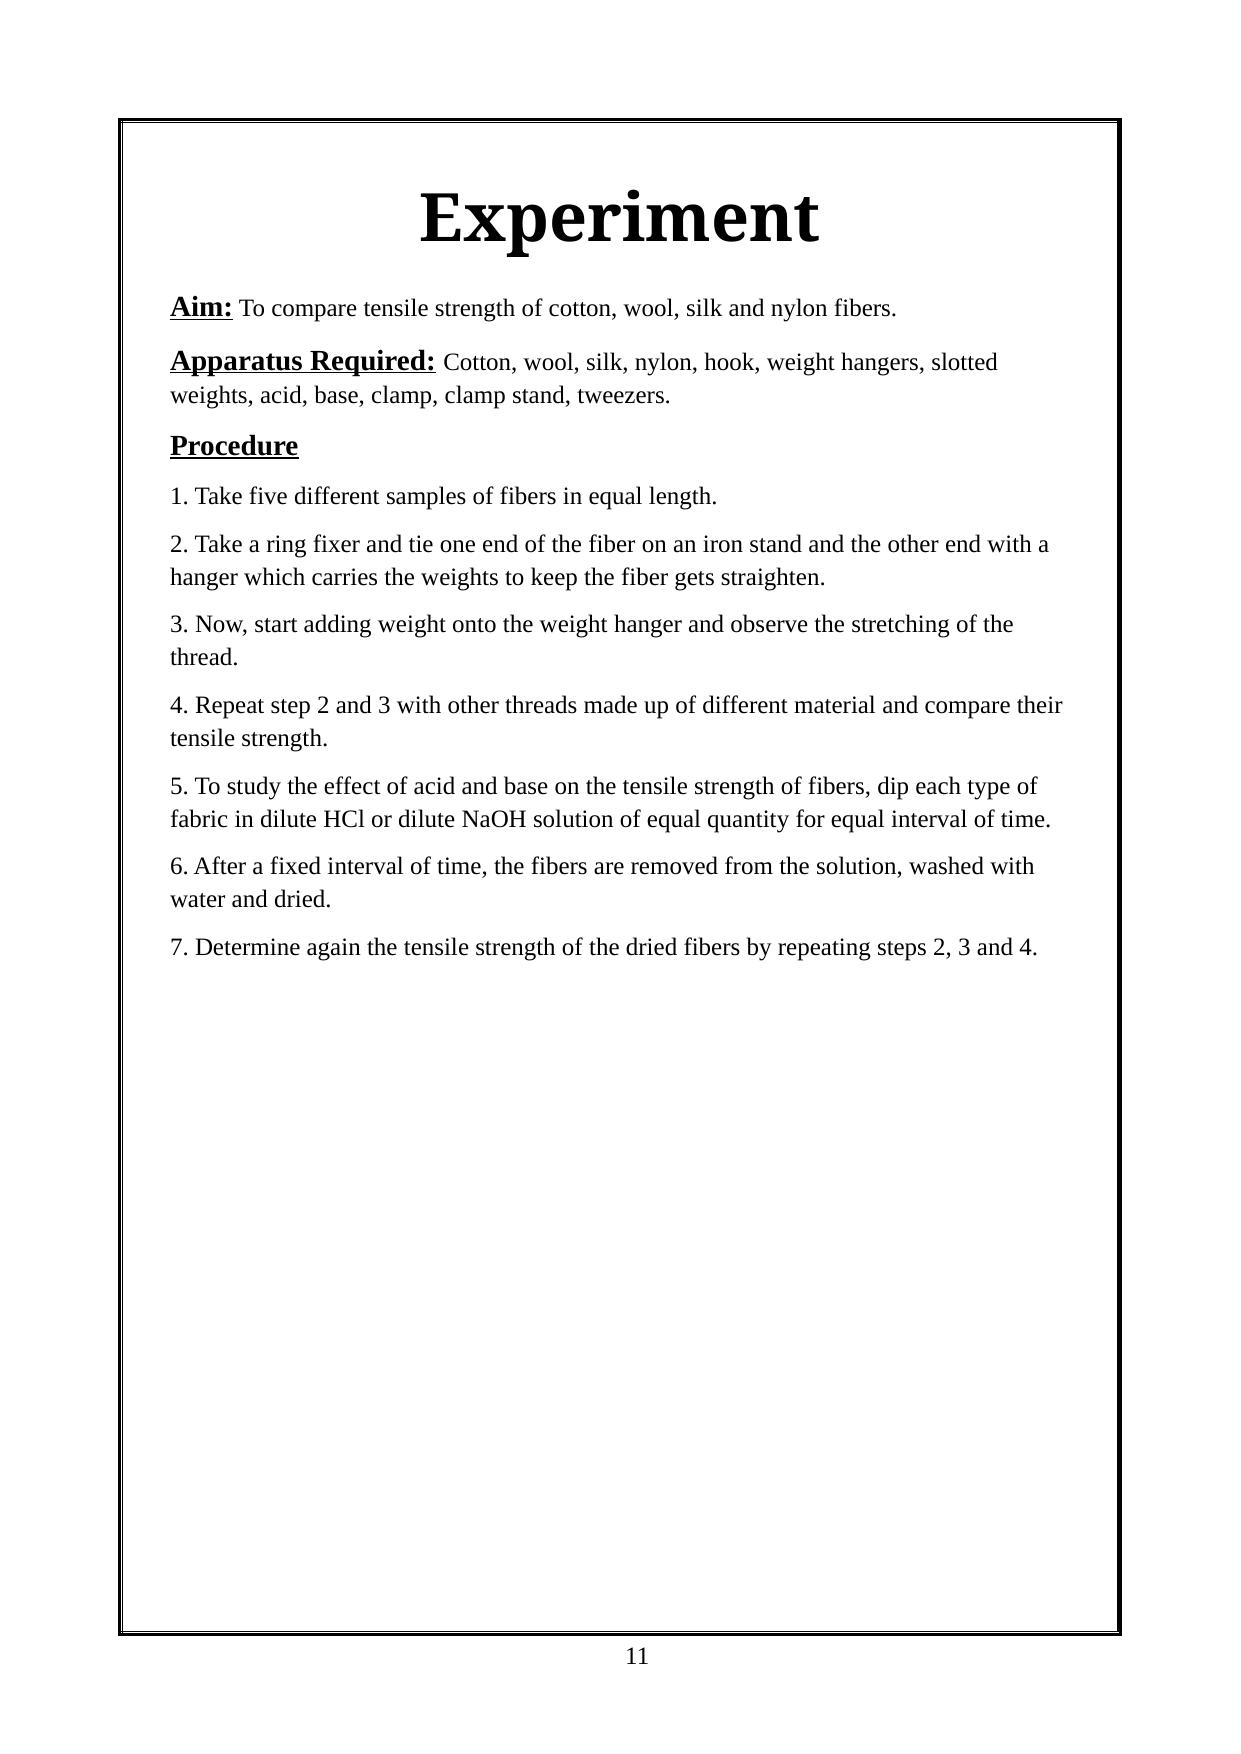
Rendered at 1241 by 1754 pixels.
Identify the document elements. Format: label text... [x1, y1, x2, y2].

text 4. Repeat step 2 and 3 with other threads made up of different material and compare their tensile strength. [170, 690, 1070, 752]
text 1. Take five different samples of fibers in equal length. [170, 481, 1070, 510]
text Apparatus Required: Cotton, wool, silk, nylon, hook, weight hangers, slotted weights, acid, base, clamp, clamp stand, tweezers. [170, 343, 1070, 409]
text 3. Now, start adding weight onto the weight hanger and observe the stretching of the thread. [170, 609, 1070, 671]
text 7. Determine again the tensile strength of the dried fibers by repeating steps 2, 3 and 4. [170, 932, 1070, 961]
text 2. Take a ring fixer and tie one end of the fiber on an iron stand and the other end with a hanger which carries the weights to keep the fiber gets straighten. [170, 529, 1070, 591]
text Procedure [170, 428, 1070, 462]
text 5. To study the effect of acid and base on the tensile strength of fibers, dip each type of fabric in dilute HCl or dilute NaOH solution of equal quantity for equal interval of time. [170, 771, 1070, 832]
text Experiment [170, 171, 1070, 261]
text 6. After a fixed interval of time, the fibers are removed from the solution, washed with water and dried. [170, 851, 1070, 913]
text Aim: To compare tensile strength of cotton, wool, silk and nylon fibers. [170, 289, 1070, 323]
